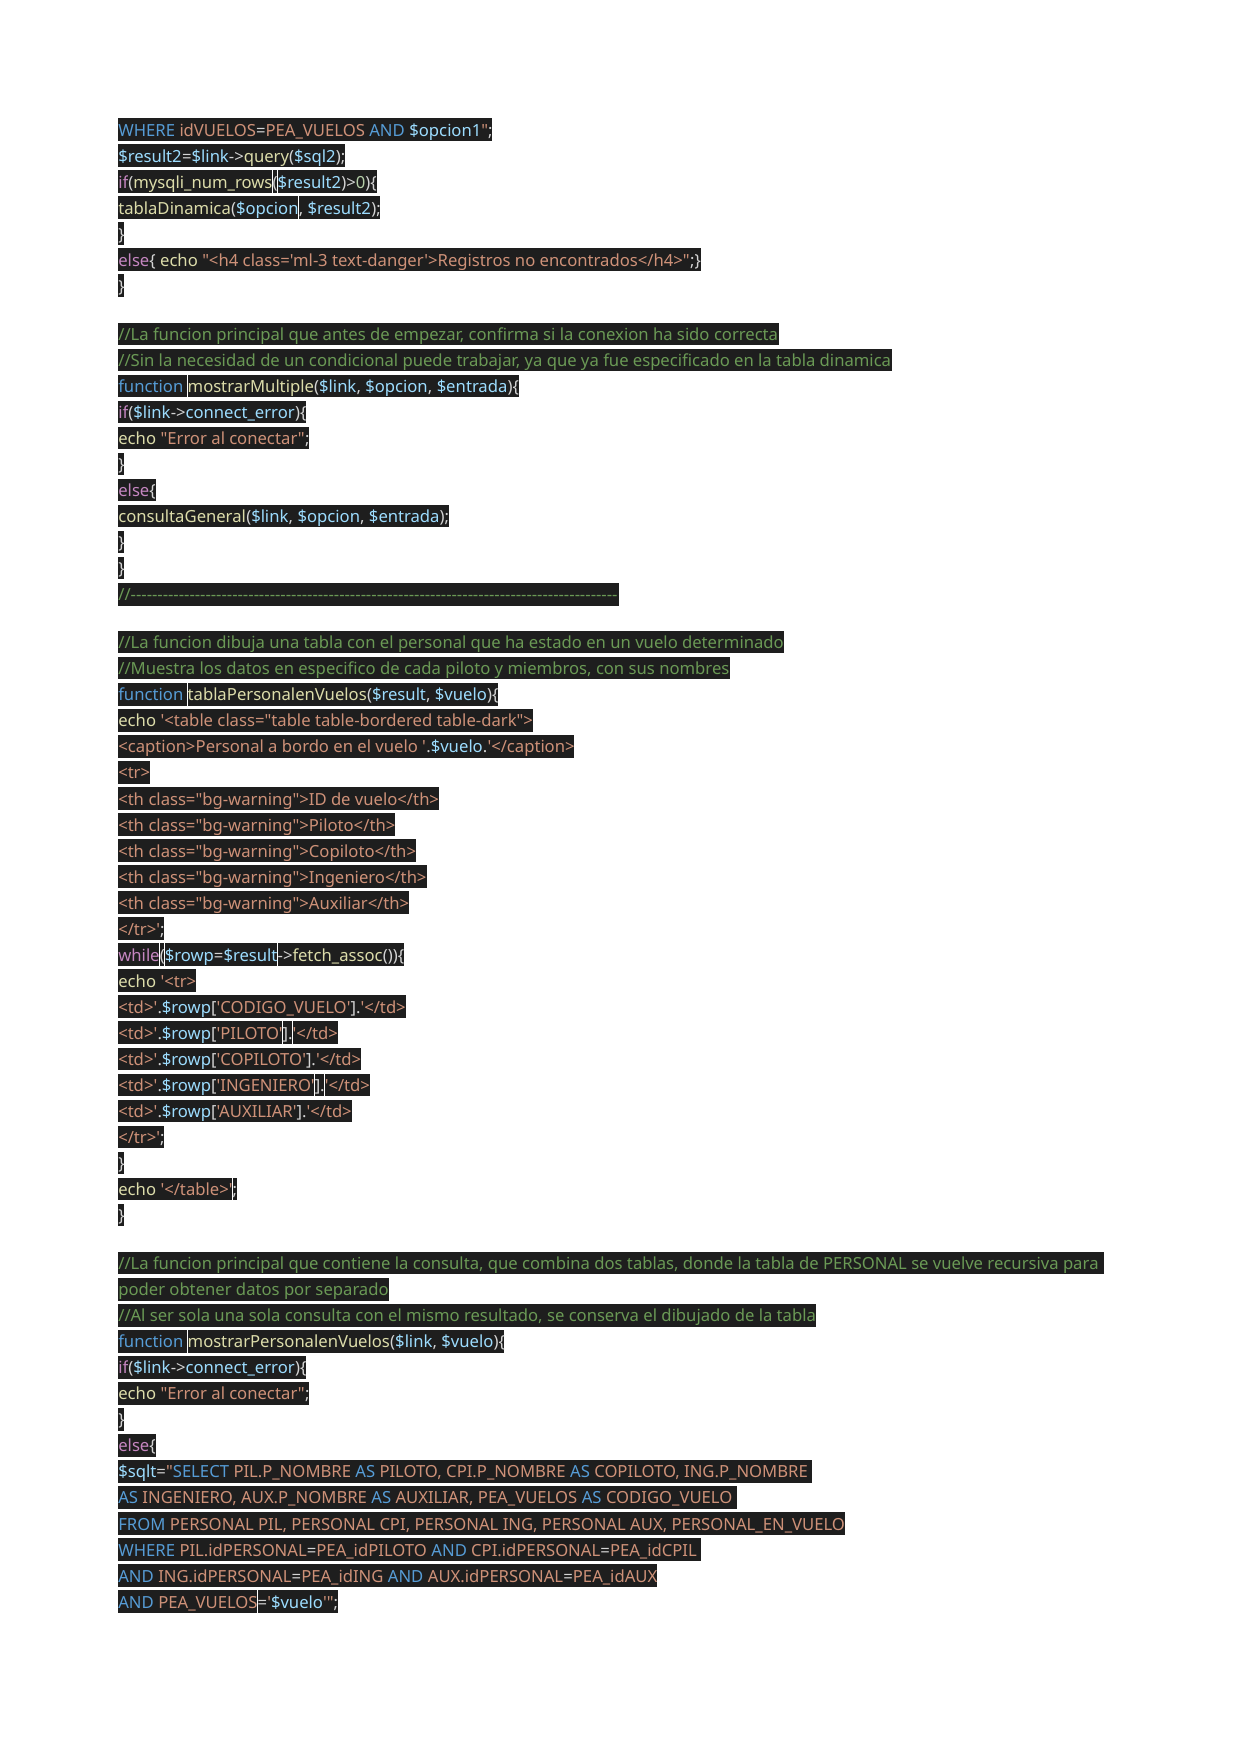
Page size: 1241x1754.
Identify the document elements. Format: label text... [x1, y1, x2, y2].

text echo '<table class="table table-bordered table-dark"> [118, 709, 1122, 732]
text function tablaPersonalenVuelos($result, $vuelo){ [118, 683, 1122, 706]
text <td>'.$rowp['COPILOTO'].'</td> [118, 1047, 1122, 1070]
text if($link->connect_error){ [118, 401, 1122, 423]
text <th class="bg-warning">Piloto</th> [118, 813, 1122, 836]
text while($rowp=$result->fetch_assoc()){ [118, 943, 1122, 966]
text function mostrarMultiple($link, $opcion, $entrada){ [118, 374, 1122, 397]
text <caption>Personal a bordo en el vuelo '.$vuelo.'</caption> [118, 735, 1122, 758]
text } [118, 1152, 1122, 1174]
text echo "Error al conectar"; [118, 1382, 1122, 1405]
text <th class="bg-warning">Ingeniero</th> [118, 865, 1122, 888]
text <td>'.$rowp['INGENIERO'].'</td> [118, 1073, 1122, 1096]
text else{ [118, 479, 1122, 501]
text //------------------------------------------------------------------------------------------- [118, 583, 1122, 606]
text if(mysqli_num_rows($result2)>0){ [118, 170, 1122, 193]
text tablaDinamica($opcion, $result2); [118, 196, 1122, 219]
text else{ echo "<h4 class='ml-3 text-danger'>Registros no encontrados</h4>";} [118, 248, 1122, 271]
text } [118, 531, 1122, 553]
text //La funcion dibuja una tabla con el personal que ha estado en un vuelo determinado [118, 631, 1122, 653]
text } [118, 274, 1122, 297]
text <td>'.$rowp['PILOTO'].'</td> [118, 1021, 1122, 1044]
text consultaGeneral($link, $opcion, $entrada); [118, 505, 1122, 527]
text //La funcion principal que antes de empezar, confirma si la conexion ha sido correcta [118, 322, 1122, 345]
text <td>'.$rowp['CODIGO_VUELO'].'</td> [118, 995, 1122, 1018]
text $sqlt="SELECT PIL.P_NOMBRE AS PILOTO, CPI.P_NOMBRE AS COPILOTO, ING.P_NOMBRE [118, 1460, 1122, 1483]
text } [118, 1204, 1122, 1226]
text WHERE idVUELOS=PEA_VUELOS AND $opcion1"; [118, 118, 1122, 141]
text //Al ser sola una sola consulta con el mismo resultado, se conserva el dibujado de la tabla [118, 1304, 1122, 1327]
text <th class="bg-warning">ID de vuelo</th> [118, 787, 1122, 810]
text //Sin la necesidad de un condicional puede trabajar, ya que ya fue especificado en la tabla dinamica [118, 348, 1122, 371]
text AS INGENIERO, AUX.P_NOMBRE AS AUXILIAR, PEA_VUELOS AS CODIGO_VUELO [118, 1486, 1122, 1509]
text WHERE PIL.idPERSONAL=PEA_idPILOTO AND CPI.idPERSONAL=PEA_idCPIL [118, 1538, 1122, 1561]
text function mostrarPersonalenVuelos($link, $vuelo){ [118, 1330, 1122, 1353]
text //Muestra los datos en especifico de cada piloto y miembros, con sus nombres [118, 657, 1122, 679]
text echo '</table>'; [118, 1178, 1122, 1200]
text if($link->connect_error){ [118, 1356, 1122, 1379]
text AND PEA_VUELOS='$vuelo'"; [118, 1590, 1122, 1613]
text <td>'.$rowp['AUXILIAR'].'</td> [118, 1099, 1122, 1122]
text } [118, 453, 1122, 475]
text <tr> [118, 761, 1122, 784]
text //La funcion principal que contiene la consulta, que combina dos tablas, donde la tabla de PERSONAL se vuelve recursiva para poder obtener datos por separado [118, 1252, 1122, 1301]
text FROM PERSONAL PIL, PERSONAL CPI, PERSONAL ING, PERSONAL AUX, PERSONAL_EN_VUELO [118, 1512, 1122, 1535]
text } [118, 557, 1122, 579]
text else{ [118, 1434, 1122, 1457]
text $result2=$link->query($sql2); [118, 144, 1122, 167]
text echo '<tr> [118, 969, 1122, 992]
text } [118, 1408, 1122, 1431]
text <th class="bg-warning">Auxiliar</th> [118, 891, 1122, 914]
text <th class="bg-warning">Copiloto</th> [118, 839, 1122, 862]
text </tr>'; [118, 1126, 1122, 1148]
text AND ING.idPERSONAL=PEA_idING AND AUX.idPERSONAL=PEA_idAUX [118, 1564, 1122, 1587]
text </tr>'; [118, 917, 1122, 940]
text echo "Error al conectar"; [118, 427, 1122, 449]
text } [118, 222, 1122, 245]
